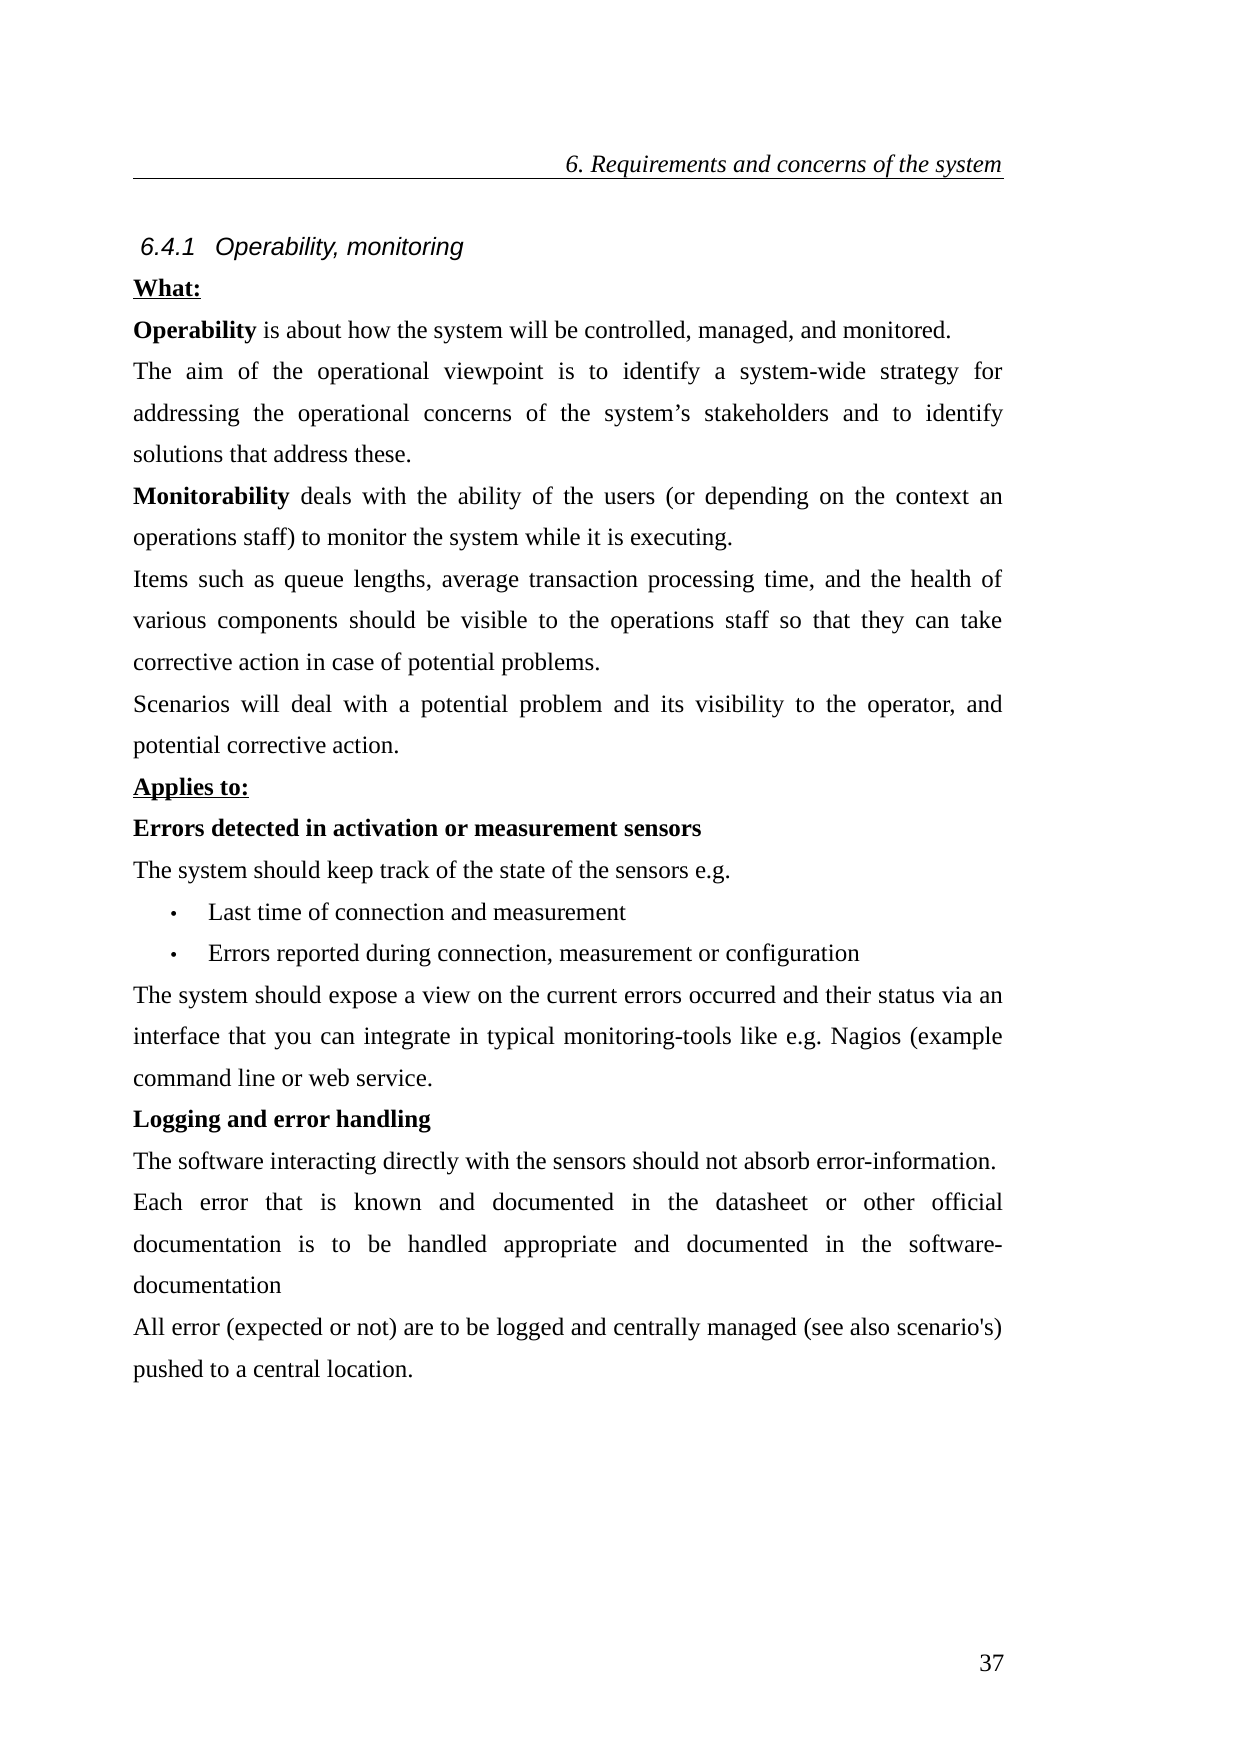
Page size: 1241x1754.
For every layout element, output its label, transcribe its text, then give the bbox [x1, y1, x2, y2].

text Operability is about how the system will be controlled, managed, and monitored. [133, 316, 1004, 343]
subtitle Operability, monitoring [140, 232, 1004, 260]
text All error (expected or not) are to be logged and centrally managed (see also scenario's) pushed to a central location. [133, 1313, 1004, 1382]
text Scenarios will deal with a potential problem and its visibility to the operator, and potential corrective action. [133, 690, 1004, 759]
text Monitorability deals with the ability of the users (or depending on the context an operations staff) to monitor the system while it is executing. [133, 482, 1004, 551]
text What: [133, 274, 1004, 302]
text The aim of the operational viewpoint is to identify a system-wide strategy for addressing the operational concerns of the system’s stakeholders and to identify solutions that address these. [133, 357, 1004, 468]
list Last time of connection and measurement [170, 898, 1004, 925]
text Items such as queue lengths, average transaction processing time, and the health of various components should be visible to the operations staff so that they can take corrective action in case of potential problems. [133, 565, 1004, 676]
text The software interacting directly with the sensors should not absorb error-information. [133, 1147, 1004, 1175]
list The system should expose a view on the current errors occurred and their status via an interface that you can integrate in typical monitoring-tools like e.g. Nagios (example command line or web service. [133, 981, 1004, 1092]
text Logging and error handling [133, 1105, 1004, 1133]
text Applies to: [133, 773, 1004, 801]
text Errors detected in activation or measurement sensors [133, 814, 1004, 842]
text Each error that is known and documented in the datasheet or other official documentation is to be handled appropriate and documented in the software-documentation [133, 1188, 1004, 1299]
text The system should keep track of the state of the sensors e.g. [133, 856, 1004, 884]
list Errors reported during connection, measurement or configuration [170, 939, 1004, 967]
